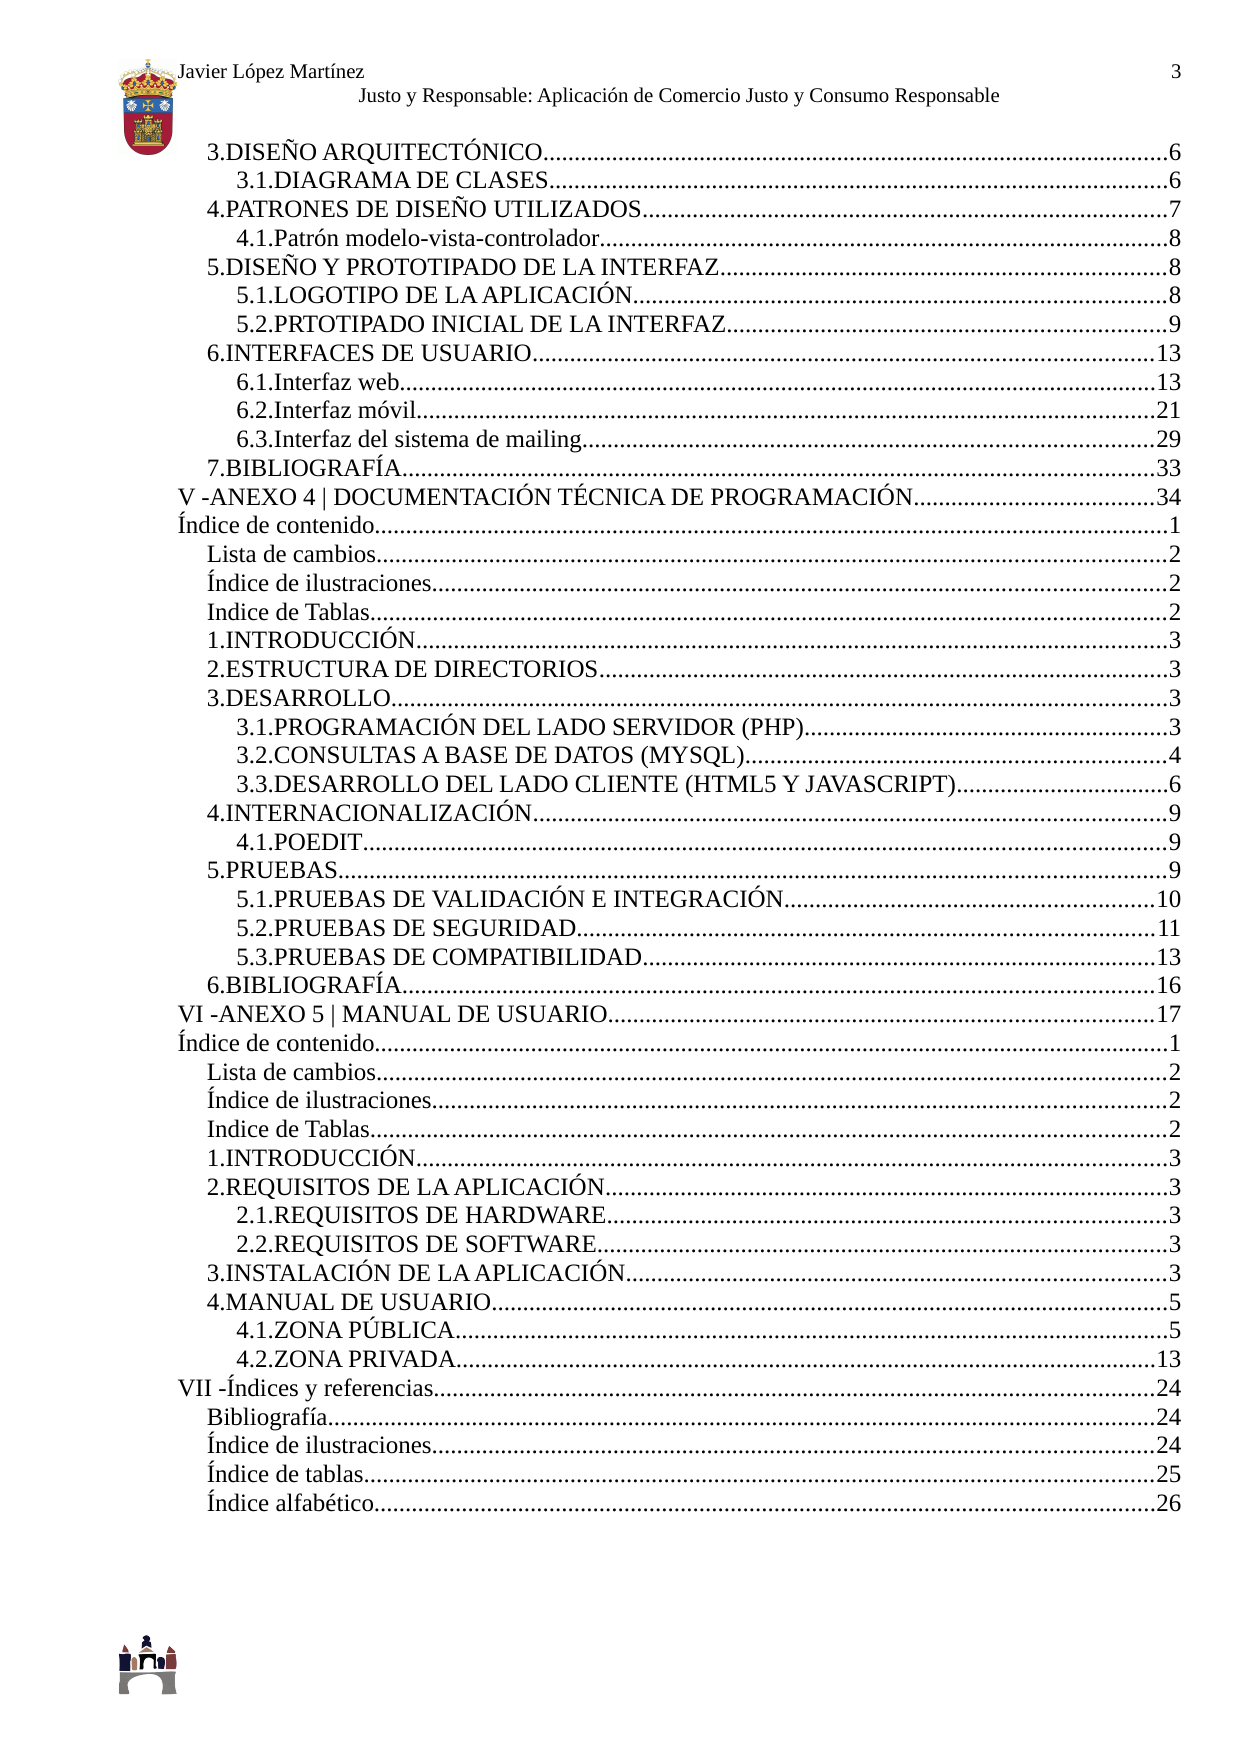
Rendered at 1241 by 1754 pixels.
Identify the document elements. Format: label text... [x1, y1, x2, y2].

picture [118, 59, 178, 155]
text 2.2.REQUISITOS DE SOFTWARE 3 [236, 1229, 1181, 1258]
text 6.INTERFACES DE USUARIO 13 [207, 338, 1181, 367]
text 4.MANUAL DE USUARIO 5 [207, 1287, 1181, 1315]
text 5.3.PRUEBAS DE COMPATIBILIDAD 13 [236, 942, 1181, 970]
text 1.INTRODUCCIÓN 3 [207, 625, 1181, 654]
text Índice alfabético 26 [207, 1488, 1181, 1517]
text 2.1.REQUISITOS DE HARDWARE 3 [236, 1200, 1181, 1229]
text Lista de cambios 2 [207, 539, 1181, 568]
text 5.DISEÑO Y PROTOTIPADO DE LA INTERFAZ 8 [207, 252, 1181, 280]
text 5.PRUEBAS 9 [207, 855, 1181, 884]
text 4.INTERNACIONALIZACIÓN 9 [207, 798, 1181, 827]
text Índice de ilustraciones 2 [207, 1085, 1181, 1114]
text Indice de Tablas 2 [207, 597, 1181, 625]
text 5.2.PRUEBAS DE SEGURIDAD 11 [236, 913, 1181, 942]
text 3.1.PROGRAMACIÓN DEL LADO SERVIDOR (PHP) 3 [236, 712, 1181, 740]
text 3.INSTALACIÓN DE LA APLICACIÓN 3 [207, 1258, 1181, 1287]
text V -ANEXO 4 | DOCUMENTACIÓN TÉCNICA DE PROGRAMACIÓN 34 [177, 482, 1181, 510]
text Índice de ilustraciones 24 [207, 1430, 1181, 1459]
text VI -ANEXO 5 | MANUAL DE USUARIO 17 [177, 999, 1181, 1028]
text 5.1.LOGOTIPO DE LA APLICACIÓN 8 [236, 280, 1181, 309]
text 2.REQUISITOS DE LA APLICACIÓN 3 [207, 1172, 1181, 1200]
picture [118, 1634, 178, 1695]
text Indice de Tablas 2 [207, 1114, 1181, 1143]
text 6.1.Interfaz web 13 [236, 367, 1181, 395]
text Lista de cambios 2 [207, 1057, 1181, 1085]
text 3.1.DIAGRAMA DE CLASES 6 [236, 165, 1181, 194]
text 4.1.Patrón modelo-vista-controlador 8 [236, 223, 1181, 252]
text 4.1.ZONA PÚBLICA 5 [236, 1315, 1181, 1344]
text 4.PATRONES DE DISEÑO UTILIZADOS 7 [207, 194, 1181, 223]
text 4.1.POEDIT 9 [236, 827, 1181, 855]
text 1.INTRODUCCIÓN 3 [207, 1143, 1181, 1172]
text Índice de ilustraciones 2 [207, 568, 1181, 597]
text 7.BIBLIOGRAFÍA 33 [207, 453, 1181, 482]
text VII -Índices y referencias 24 [177, 1373, 1181, 1402]
text 3.DISEÑO ARQUITECTÓNICO 6 [207, 137, 1181, 165]
text 5.1.PRUEBAS DE VALIDACIÓN E INTEGRACIÓN 10 [236, 884, 1181, 913]
text 3.DESARROLLO 3 [207, 683, 1181, 712]
text Bibliografía 24 [207, 1402, 1181, 1430]
text Índice de contenido 1 [177, 1028, 1181, 1057]
text 2.ESTRUCTURA DE DIRECTORIOS 3 [207, 654, 1181, 683]
text 4.2.ZONA PRIVADA 13 [236, 1344, 1181, 1373]
text 3.2.CONSULTAS A BASE DE DATOS (MYSQL) 4 [236, 740, 1181, 769]
text 5.2.PRTOTIPADO INICIAL DE LA INTERFAZ 9 [236, 309, 1181, 338]
text 3.3.DESARROLLO DEL LADO CLIENTE (HTML5 Y JAVASCRIPT) 6 [236, 769, 1181, 798]
text Índice de contenido 1 [177, 510, 1181, 539]
text Índice de tablas 25 [207, 1459, 1181, 1488]
text 6.BIBLIOGRAFÍA 16 [207, 970, 1181, 999]
text 6.2.Interfaz móvil 21 [236, 395, 1181, 424]
text 6.3.Interfaz del sistema de mailing 29 [236, 424, 1181, 453]
